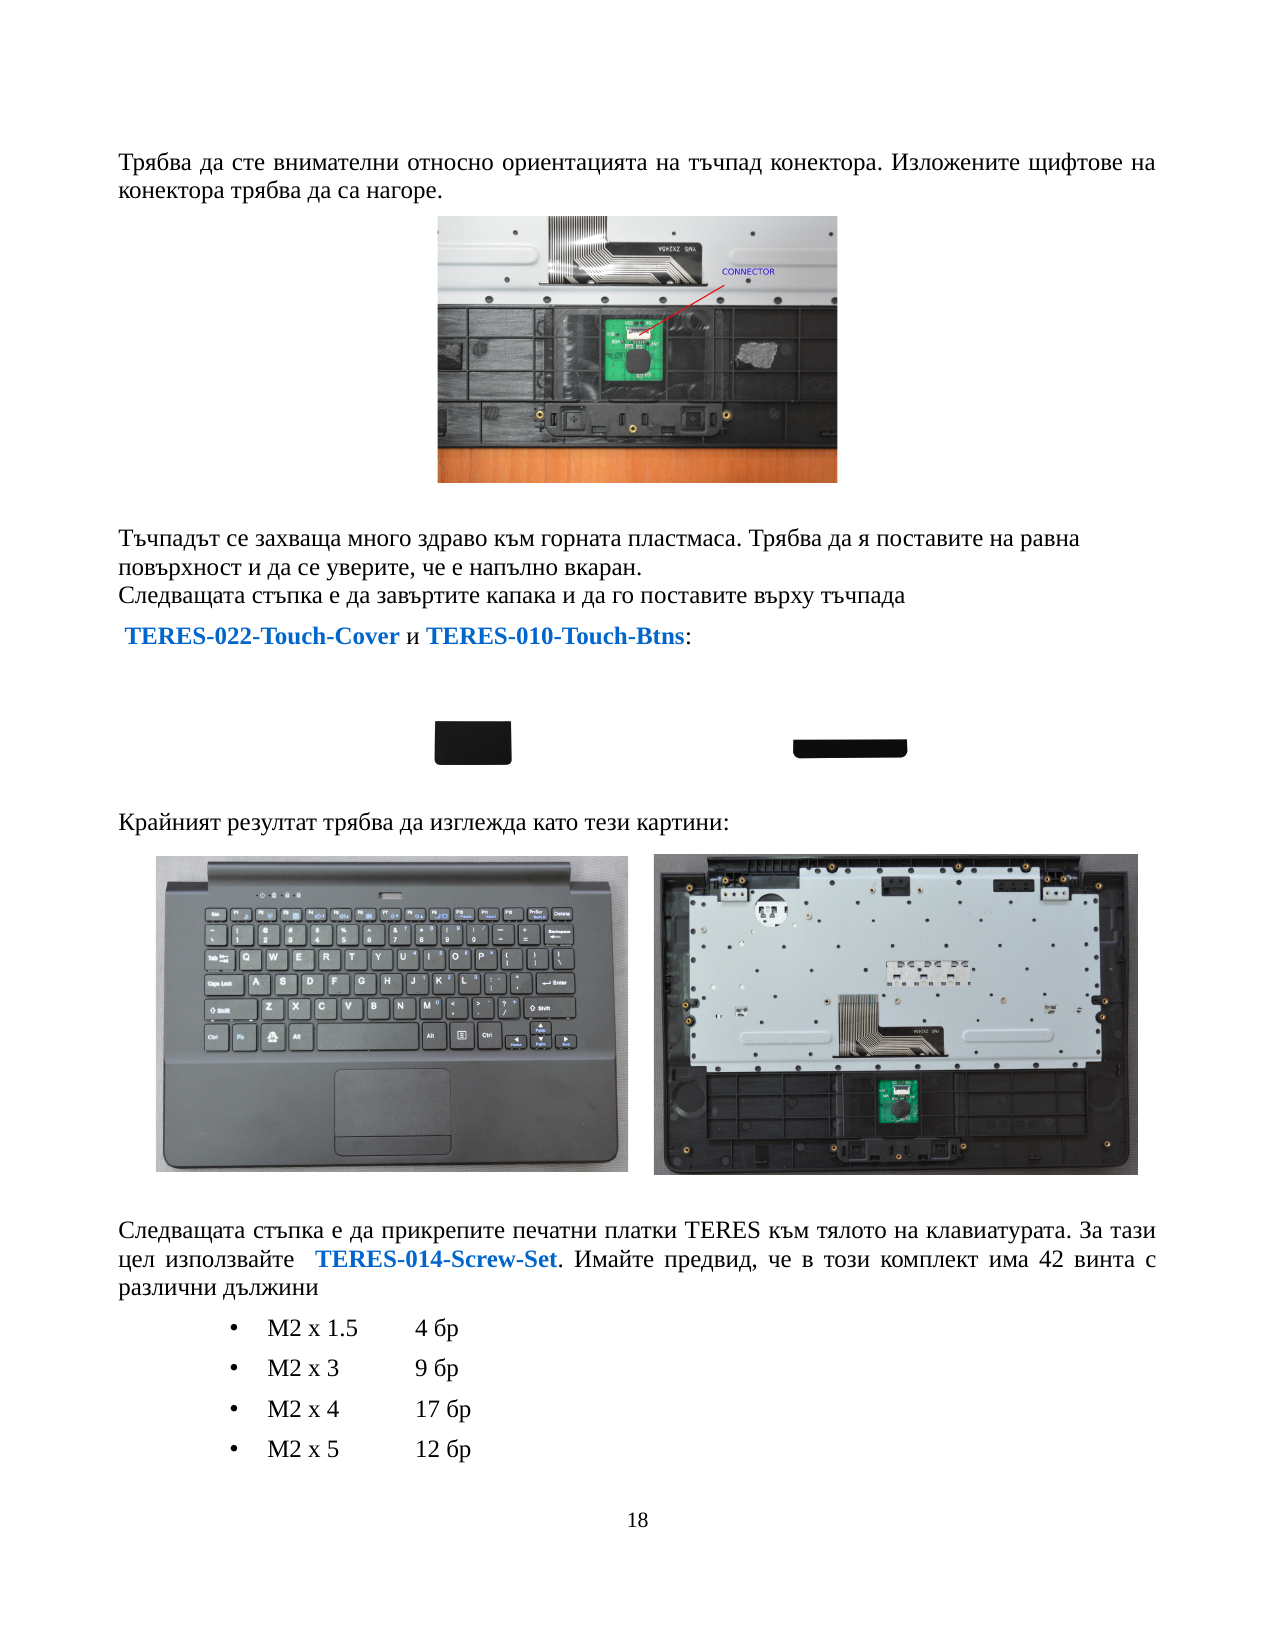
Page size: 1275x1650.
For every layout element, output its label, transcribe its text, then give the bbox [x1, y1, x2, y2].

picture [437, 216, 838, 483]
list M2 x 5 12 бр [229, 1434, 1157, 1463]
picture [155, 856, 629, 1172]
text Крайният резултат трябва да изглежда като тези картини: [118, 662, 1157, 836]
picture [722, 685, 978, 800]
list M2 x 1.5 4 бр [229, 1313, 1157, 1342]
picture [653, 854, 1138, 1175]
text Трябва да сте внимателни относно ориентацията на тъчпад конектора. Изложените щифтове на конектора трябва да са нагоре. [118, 118, 1157, 204]
text Тъчпадът се захваща много здраво към горната пластмаса. Трябва да я поставите на равна повърхност и да се уверите, че е напълно вкаран. Следващата стъпка е да завъртите капака и да го поставите върху тъчпада [118, 523, 1157, 609]
text TERES-022-Touch-Cover и TERES-010-Touch-Btns: [118, 621, 1157, 650]
list M2 x 4 17 бр [229, 1394, 1157, 1423]
picture [343, 678, 603, 808]
text Следващата стъпка е да прикрепите печатни платки TERES към тялото на клавиатурата. За тази цел използвайте TERES-014-Screw-Set. Имайте предвид, че в този комплект има 42 винта с различни дължини [118, 1215, 1157, 1301]
list M2 x 3 9 бр [229, 1353, 1157, 1382]
